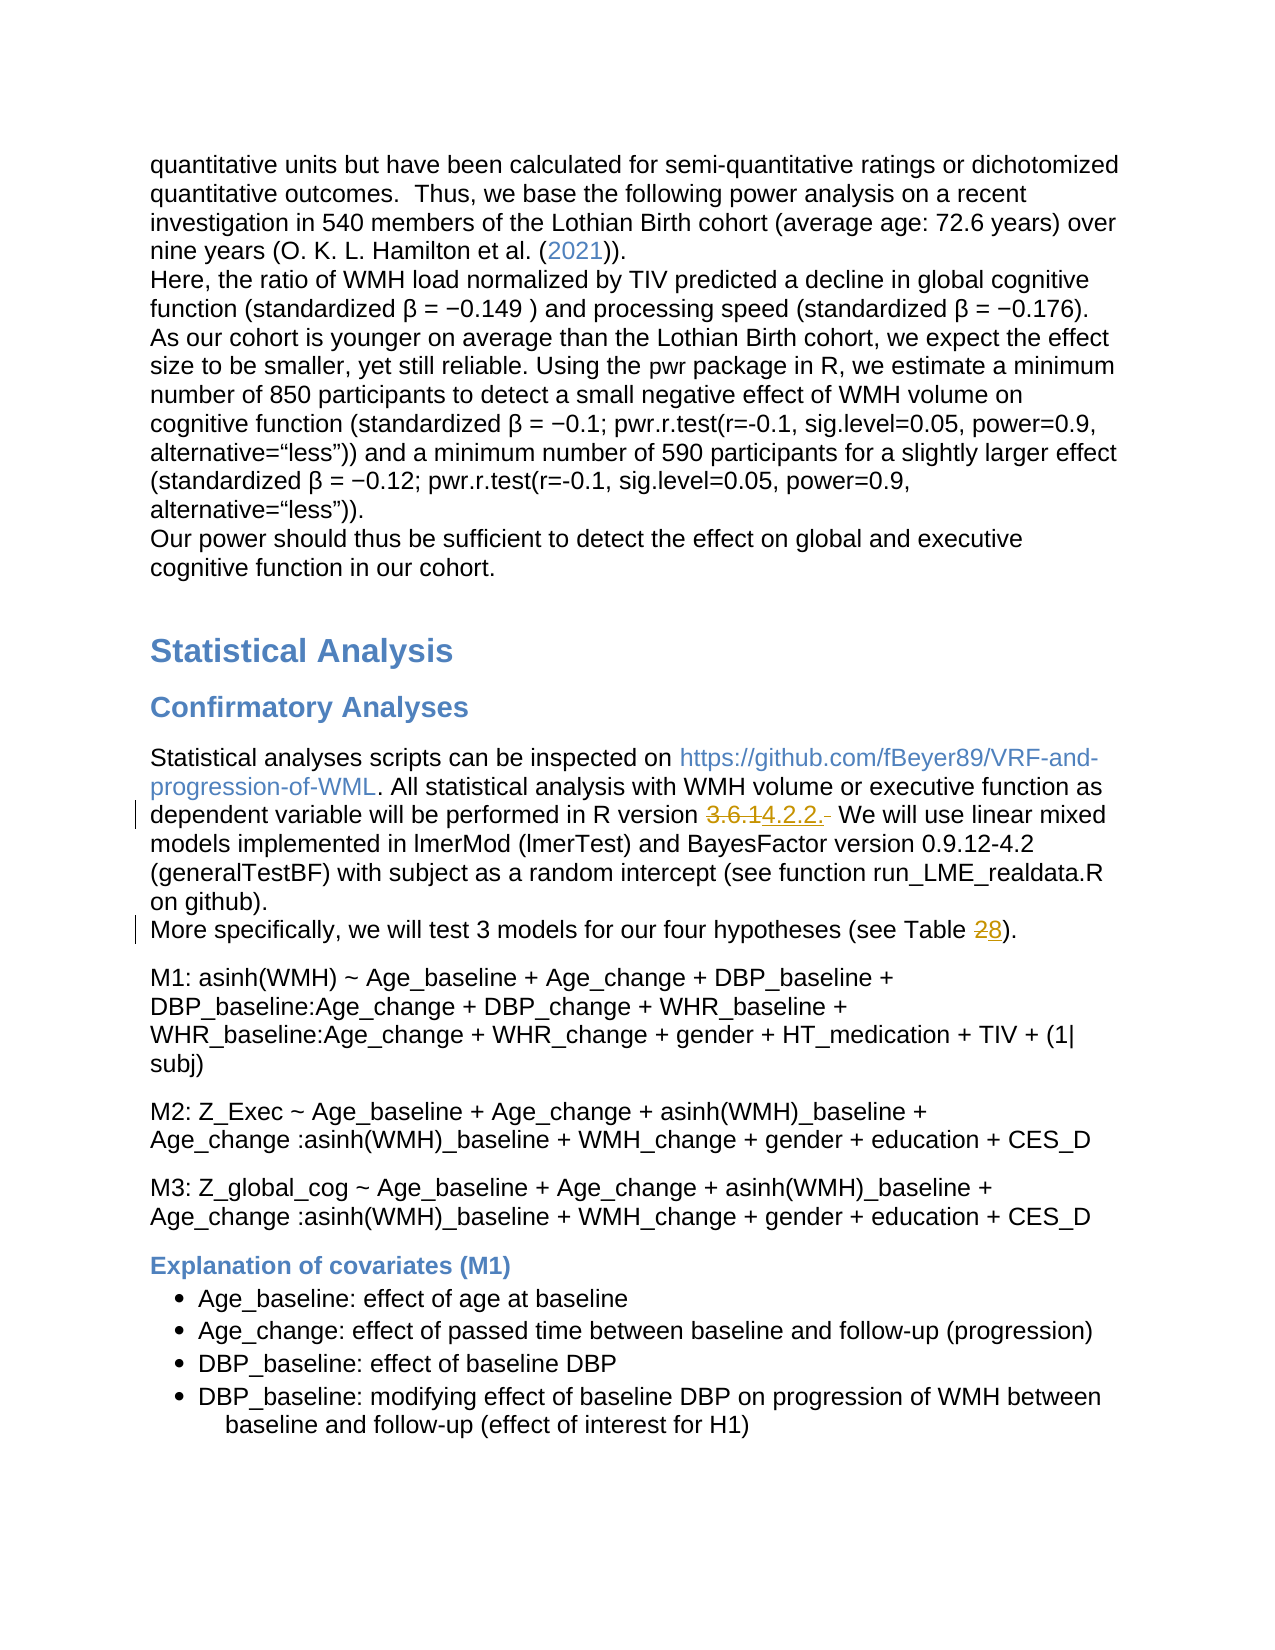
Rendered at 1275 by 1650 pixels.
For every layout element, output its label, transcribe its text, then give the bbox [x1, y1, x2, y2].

text Statistical analyses scripts can be inspected on https://github.com/fBeyer89/VRF-and-progression-of-WML. All statistical analysis with WMH volume or executive function as dependent variable will be performed in R version 4.2.2. We will use linear mixed models implemented in lmerMod (lmerTest) and BayesFactor version 0.9.12-4.2 (generalTestBF) with subject as a random intercept (see function run_LME_realdata.R on github). More specifically, we will test 3 models for our four hypotheses (see Table 8). [150, 743, 1125, 944]
list Age_baseline: effect of age at baseline [175, 1284, 1125, 1312]
text M3: Z_global_cog ~ Age_baseline + Age_change + asinh(WMH)_baseline + Age_change :asinh(WMH)_baseline + WMH_change + gender + education + CES_D [150, 1173, 1125, 1230]
subtitle Statistical Analysis [150, 631, 1125, 670]
list DBP_baseline: modifying effect of baseline DBP on progression of WMH between baseline and follow-up (effect of interest for H1) [175, 1381, 1125, 1439]
subtitle Confirmatory Analyses [150, 691, 1125, 724]
text quantitative units but have been calculated for semi-quantitative ratings or dichotomized quantitative outcomes. Thus, we base the following power analysis on a recent investigation in 540 members of the Lothian Birth cohort (average age: 72.6 years) over nine years (O. K. L. Hamilton et al. (2021)). Here, the ratio of WMH load normalized by TIV predicted a decline in global cognitive function (standardized β = −0.149 ) and processing speed (standardized β = −0.176). As our cohort is younger on average than the Lothian Birth cohort, we expect the effect size to be smaller, yet still reliable. Using the pwr package in R, we estimate a minimum number of 850 participants to detect a small negative effect of WMH volume on cognitive function (standardized β = −0.1; pwr.r.test(r=-0.1, sig.level=0.05, power=0.9, alternative=“less”)) and a minimum number of 590 participants for a slightly larger effect (standardized β = −0.12; pwr.r.test(r=-0.1, sig.level=0.05, power=0.9, alternative=“less”)). Our power should thus be sufficient to detect the effect on global and executive cognitive function in our cohort. [150, 150, 1125, 581]
text M2: Z_Exec ~ Age_baseline + Age_change + asinh(WMH)_baseline + Age_change :asinh(WMH)_baseline + WMH_change + gender + education + CES_D [150, 1097, 1125, 1154]
list DBP_baseline: effect of baseline DBP [175, 1349, 1125, 1378]
list Age_change: effect of passed time between baseline and follow-up (progression) [175, 1316, 1125, 1345]
text M1: asinh(WMH) ~ Age_baseline + Age_change + DBP_baseline + DBP_baseline:Age_change + DBP_change + WHR_baseline + WHR_baseline:Age_change + WHR_change + gender + HT_medication + TIV + (1|subj) [150, 963, 1125, 1078]
subtitle Explanation of covariates (M1) [150, 1251, 1125, 1280]
